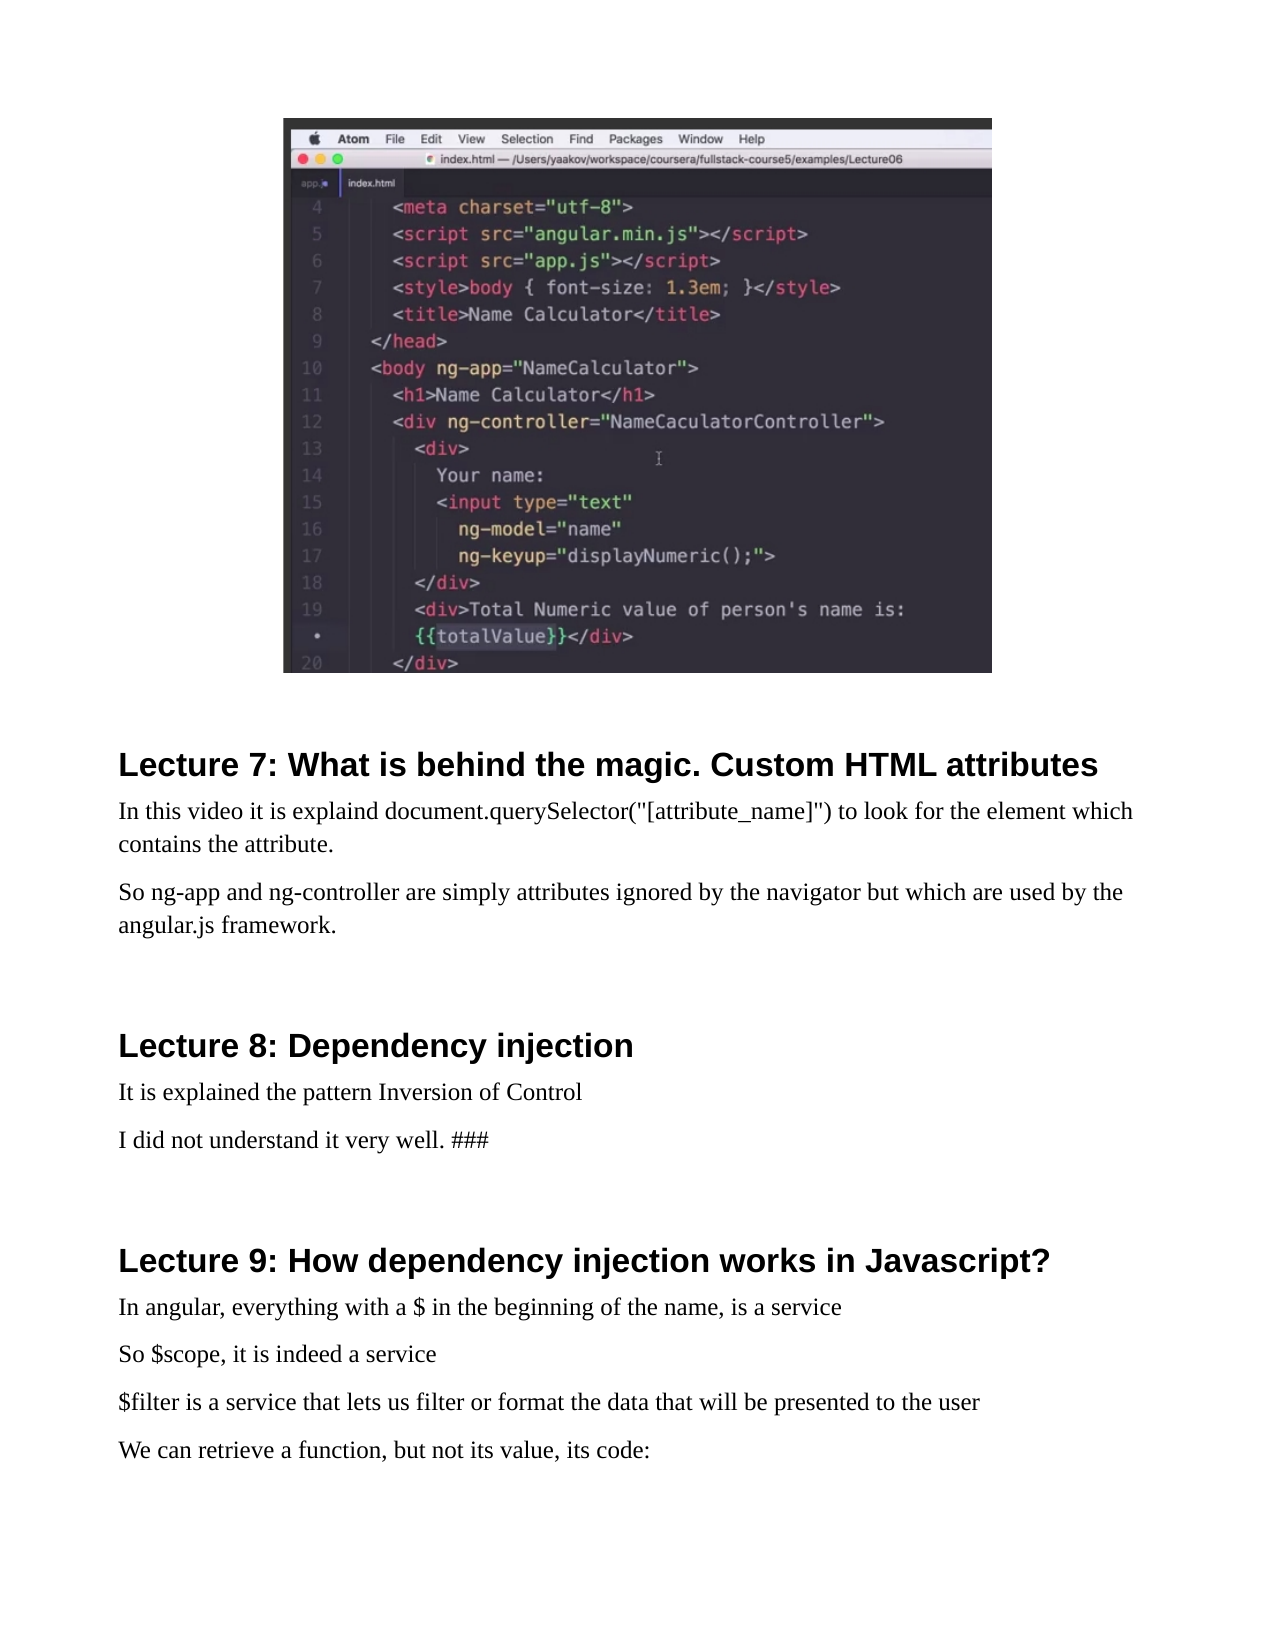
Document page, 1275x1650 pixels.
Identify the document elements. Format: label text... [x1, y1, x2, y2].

subtitle Lecture 9: How dependency injection works in Javascript? [118, 1241, 1157, 1279]
text $filter is a service that lets us filter or format the data that will be presented to the user [118, 1387, 1157, 1416]
subtitle Lecture 7: What is behind the magic. Custom HTML attributes [118, 745, 1157, 784]
text So ng-app and ng-controller are simply attributes ignored by the navigator but which are used by the angular.js framework. [118, 877, 1157, 939]
picture [283, 118, 992, 673]
text So $scope, it is indeed a service [118, 1339, 1157, 1368]
text I did not understand it very well. ### [118, 1125, 1157, 1153]
text It is explained the pattern Inversion of Control [118, 1077, 1157, 1106]
text We can retrieve a function, but not its value, its code: [118, 1435, 1157, 1463]
text In angular, everything with a $ in the beginning of the name, is a service [118, 1292, 1157, 1321]
text In this video it is explaind document.querySelector("[attribute_name]") to look for the element which contains the attribute. [118, 796, 1157, 858]
subtitle Lecture 8: Dependency injection [118, 1026, 1157, 1064]
